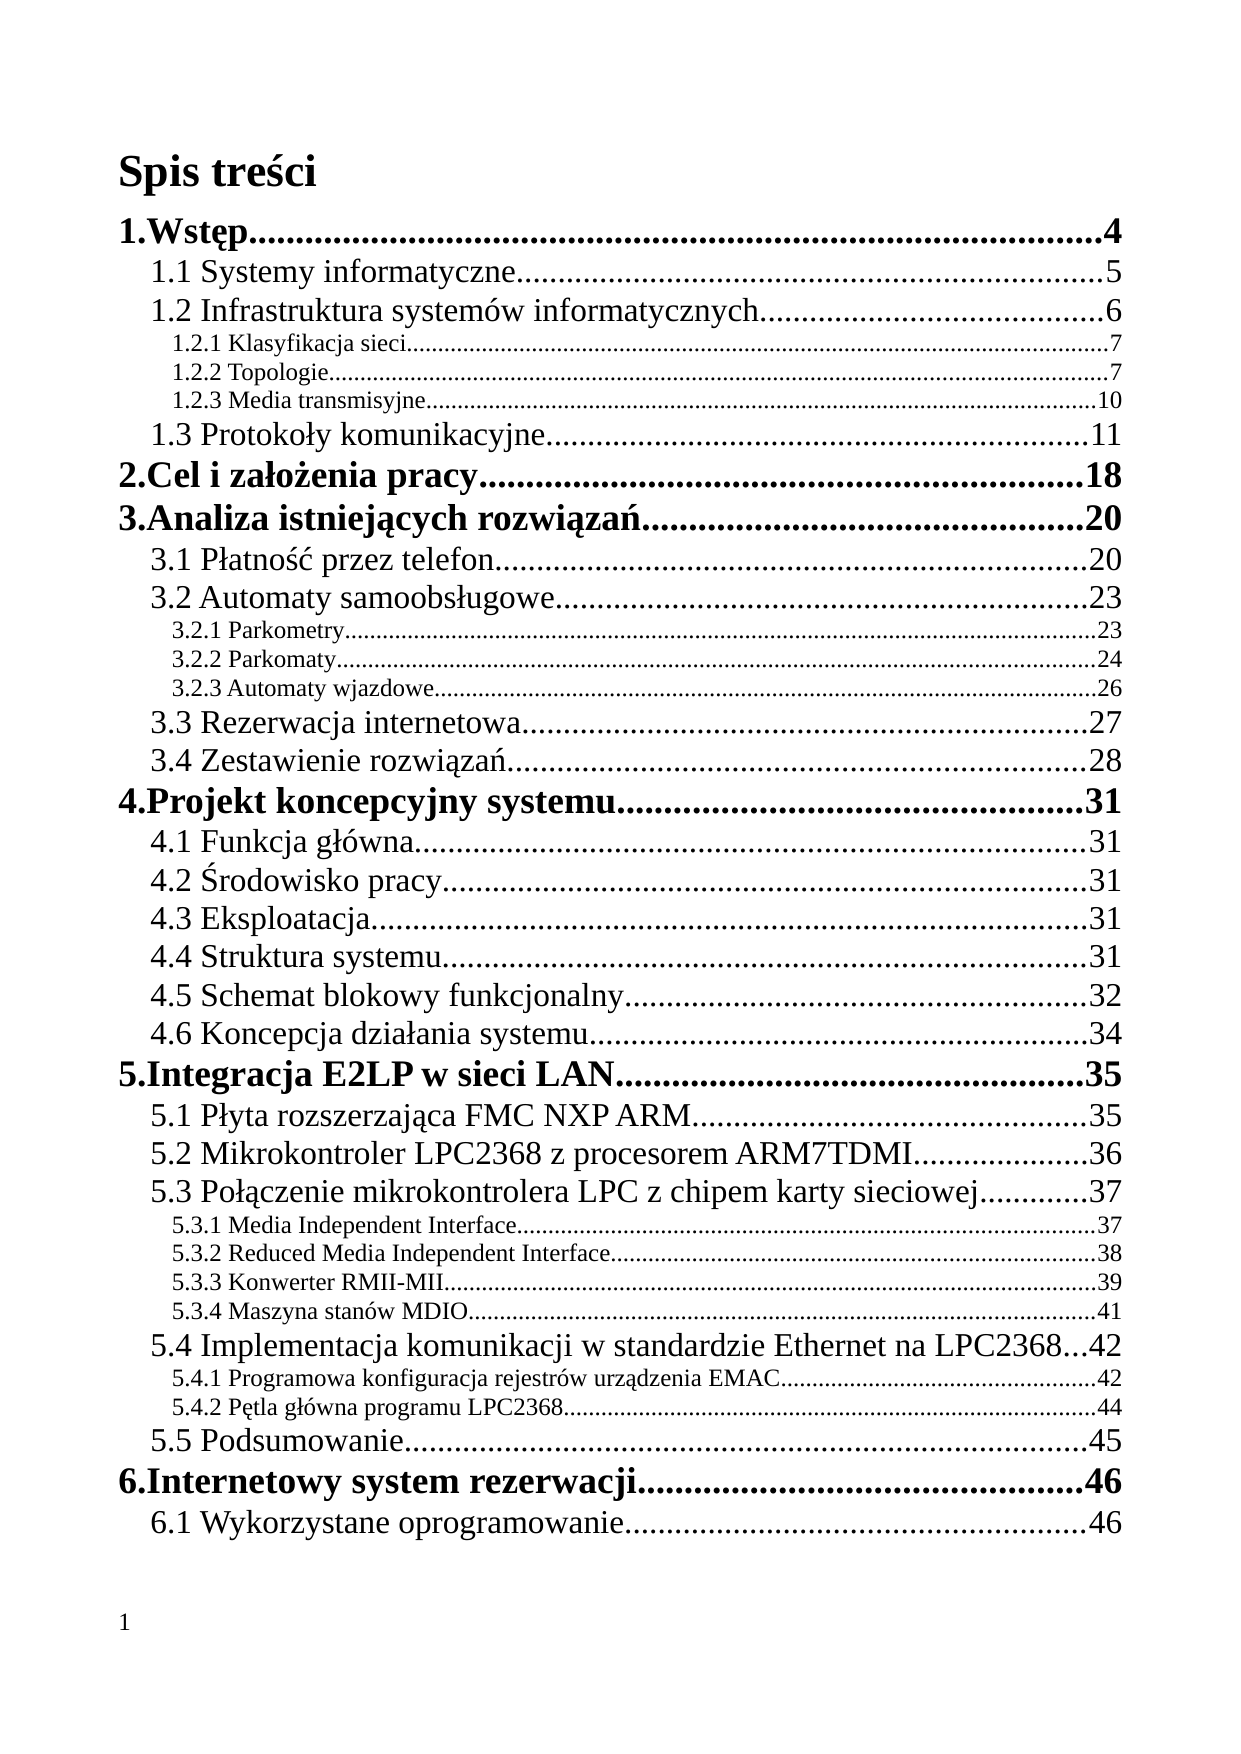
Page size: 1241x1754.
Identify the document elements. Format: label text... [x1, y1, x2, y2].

text 5.5 Podsumowanie 45 [118, 1421, 1122, 1459]
text 1.2.3 Media transmisyjne 10 [118, 386, 1122, 414]
text 4.Projekt koncepcyjny systemu 31 [118, 778, 1122, 822]
text 5.4.2 Pętla główna programu LPC2368 44 [118, 1392, 1122, 1421]
text 3.2.3 Automaty wjazdowe 26 [118, 673, 1122, 702]
text 6.1 Wykorzystane oprogramowanie 46 [118, 1502, 1122, 1540]
text 5.1 Płyta rozszerzająca FMC NXP ARM 35 [118, 1095, 1122, 1133]
text 3.2.2 Parkomaty 24 [118, 644, 1122, 673]
text 3.4 Zestawienie rozwiązań 28 [118, 740, 1122, 778]
text 1.2.2 Topologie 7 [118, 357, 1122, 386]
text 1.1 Systemy informatyczne 5 [118, 251, 1122, 290]
text 5.3 Połączenie mikrokontrolera LPC z chipem karty sieciowej 37 [118, 1171, 1122, 1210]
text 5.3.3 Konwerter RMII-MII 39 [118, 1267, 1122, 1296]
text 4.2 Środowisko pracy 31 [118, 860, 1122, 898]
text 3.Analiza istniejących rozwiązań 20 [118, 496, 1122, 539]
text 5.3.4 Maszyna stanów MDIO 41 [118, 1296, 1122, 1325]
text 4.4 Struktura systemu 31 [118, 937, 1122, 975]
text 1.2.1 Klasyfikacja sieci 7 [118, 328, 1122, 357]
text 4.6 Koncepcja działania systemu 34 [118, 1013, 1122, 1052]
text 6.Internetowy system rezerwacji 46 [118, 1459, 1122, 1502]
text 5.3.1 Media Independent Interface 37 [118, 1210, 1122, 1238]
text 4.5 Schemat blokowy funkcjonalny 32 [118, 975, 1122, 1013]
subtitle Spis treści [118, 143, 1122, 196]
text 5.Integracja E2LP w sieci LAN 35 [118, 1052, 1122, 1095]
text 1.3 Protokoły komunikacyjne 11 [118, 414, 1122, 453]
text 5.4.1 Programowa konfiguracja rejestrów urządzenia EMAC 42 [118, 1363, 1122, 1392]
text 1.2 Infrastruktura systemów informatycznych 6 [118, 290, 1122, 328]
text 3.2 Automaty samoobsługowe 23 [118, 577, 1122, 616]
text 4.3 Eksploatacja 31 [118, 898, 1122, 937]
text 4.1 Funkcja główna 31 [118, 822, 1122, 860]
text 3.3 Rezerwacja internetowa 27 [118, 702, 1122, 740]
text 5.2 Mikrokontroler LPC2368 z procesorem ARM7TDMI 36 [118, 1133, 1122, 1171]
text 5.4 Implementacja komunikacji w standardzie Ethernet na LPC2368 42 [118, 1325, 1122, 1363]
text 1.Wstęp 4 [118, 208, 1122, 251]
text 3.1 Płatność przez telefon 20 [118, 539, 1122, 577]
text 2.Cel i założenia pracy 18 [118, 453, 1122, 496]
text 5.3.2 Reduced Media Independent Interface 38 [118, 1238, 1122, 1267]
text 3.2.1 Parkometry 23 [118, 616, 1122, 644]
